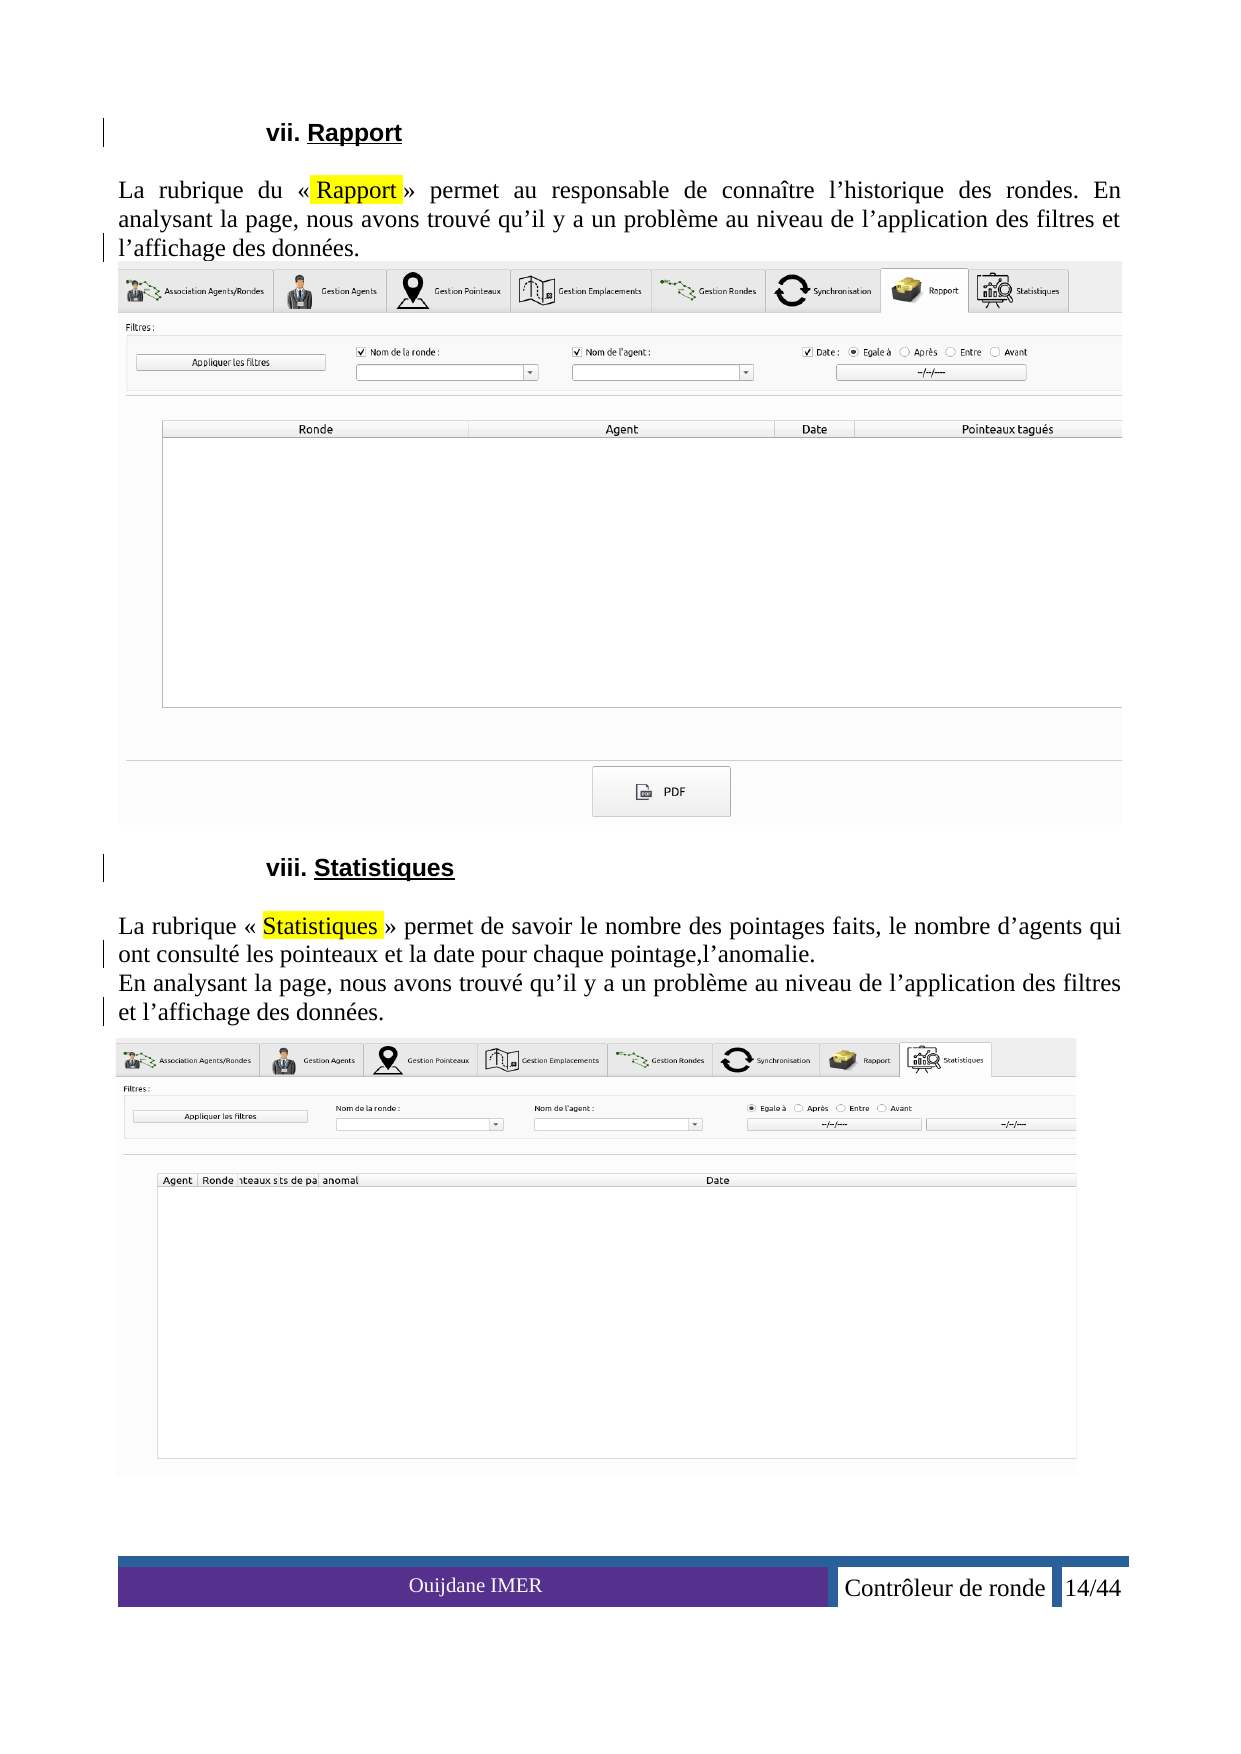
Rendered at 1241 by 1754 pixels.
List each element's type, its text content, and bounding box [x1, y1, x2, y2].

text La rubrique « Statistiques » permet de savoir le nombre des pointages faits, le nombre d’agents qui ont consulté les pointeaux et la date pour chaque pointage,l’anomalie. [118, 911, 1122, 968]
text En analysant la page, nous avons trouvé qu’il y a un problème au niveau de l’application des filtres et l’affichage des données. [118, 968, 1122, 1026]
subtitle Statistiques [266, 853, 1122, 882]
subtitle Rapport [266, 118, 1122, 147]
picture [118, 261, 1123, 825]
text La rubrique du « Rapport » permet au responsable de connaître l’historique des rondes. En analysant la page, nous avons trouvé qu’il y a un problème au niveau de l’application des filtres et l’affichage des données. [118, 175, 1122, 261]
picture [115, 1038, 1077, 1475]
